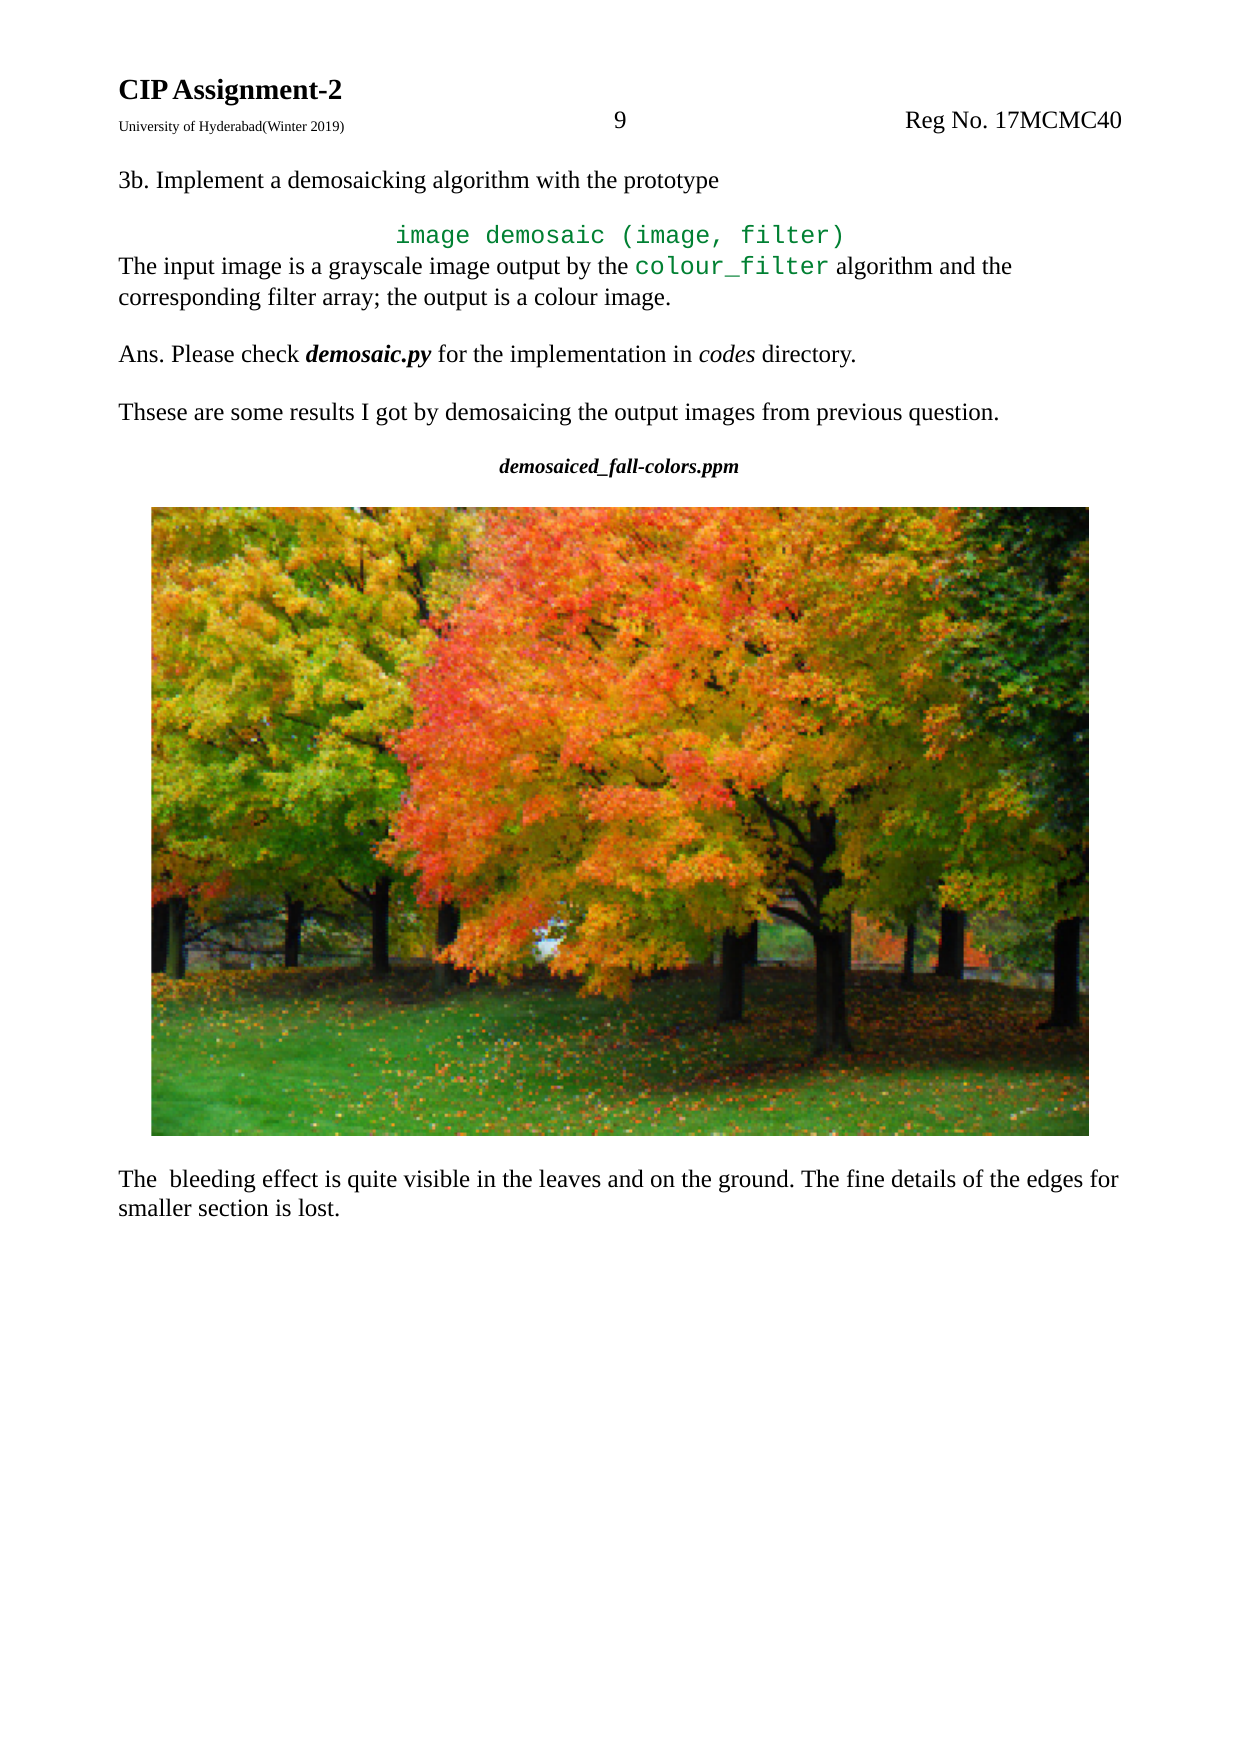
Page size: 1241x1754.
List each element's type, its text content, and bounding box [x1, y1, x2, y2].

picture [151, 507, 1089, 1136]
text Ans. Please check demosaic.py for the implementation in codes directory. [118, 339, 1122, 368]
text Thsese are some results I got by demosaicing the output images from previous question. [118, 397, 1122, 426]
text 3b. Implement a demosaicking algorithm with the prototype [118, 165, 1122, 194]
text The input image is a grayscale image output by the colour_filter algorithm and the corresponding filter array; the output is a colour image. [118, 251, 1122, 311]
text The bleeding effect is quite visible in the leaves and on the ground. The fine details of the edges for smaller section is lost. [118, 1164, 1122, 1222]
text demosaiced_fall-colors.ppm [118, 454, 1122, 478]
text image demosaic (image, filter) [118, 223, 1122, 251]
